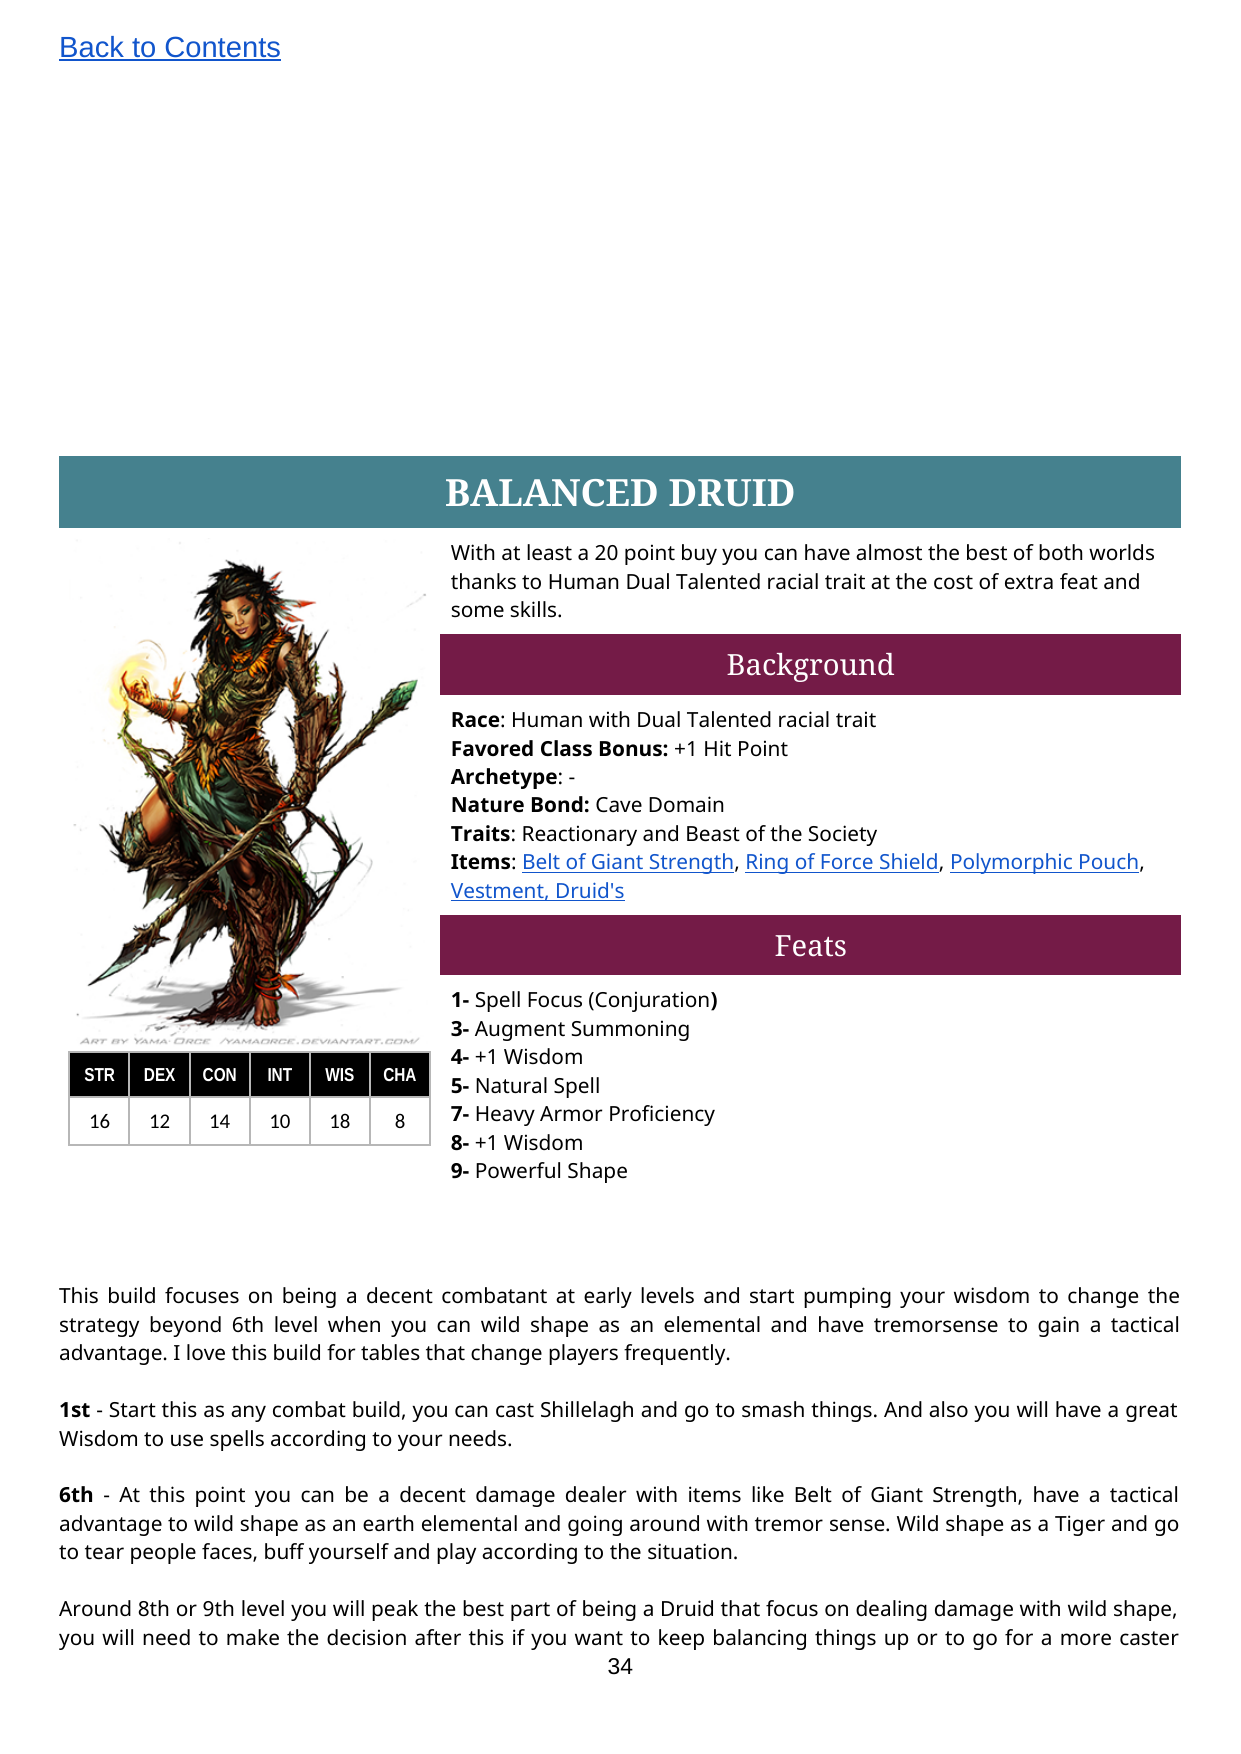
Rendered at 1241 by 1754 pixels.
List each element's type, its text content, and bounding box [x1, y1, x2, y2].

table_cell Race: Human with Dual Talented racial trait Favored Class Bonus: +1 Hit Point Archetype: - Nature Bond: Cave Domain Traits: Reactionary and Beast of the Society Items: Belt of Giant Strength, Ring of Force Shield, Polymorphic Pouch, Vestment, Druid's [440, 695, 1181, 915]
text This build focuses on being a decent combatant at early levels and start pumping your wisdom to change the strategy beyond 6th level when you can wild shape as an elemental and have tremorsense to gain a tactical advantage. I love this build for tables that change players frequently. [59, 1282, 1181, 1367]
table_header BALANCED DRUID [59, 456, 1181, 528]
table_header INT [251, 1053, 309, 1096]
table_cell 10 [251, 1098, 309, 1144]
table_cell 8 [371, 1098, 429, 1144]
table_cell 14 [191, 1098, 249, 1144]
table_header WIS [311, 1053, 369, 1096]
table_header STR [70, 1053, 128, 1096]
picture [69, 538, 428, 1051]
table_cell 1- Spell Focus (Conjuration) 3- Augment Summoning 4- +1 Wisdom 5- Natural Spell 7- Heavy Armor Proficiency 8- +1 Wisdom 9- Powerful Shape [440, 975, 1181, 1221]
text 6th - At this point you can be a decent damage dealer with items like Belt of Giant Strength, have a tactical advantage to wild shape as an earth elemental and going around with tremor sense. Wild shape as a Tiger and go to tear people faces, buff yourself and play according to the situation. [59, 1481, 1181, 1566]
table_cell 16 [70, 1098, 128, 1144]
table_cell 18 [311, 1098, 369, 1144]
table_header CHA [371, 1053, 429, 1096]
text 1st - Start this as any combat build, you can cast Shillelagh and go to smash things. And also you will have a great Wisdom to use spells according to your needs. [59, 1395, 1181, 1452]
text Around 8th or 9th level you will peak the best part of being a Druid that focus on dealing damage with wild shape, you will need to make the decision after this if you want to keep balancing things up or to go for a more caster [59, 1594, 1181, 1651]
table_cell With at least a 20 point buy you can have almost the best of both worlds thanks to Human Dual Talented racial trait at the cost of extra feat and some skills. [440, 528, 1181, 634]
table_header CON [191, 1053, 249, 1096]
table_cell Feats [440, 915, 1181, 975]
table_header DEX [130, 1053, 189, 1096]
table_cell Background [440, 634, 1181, 695]
table_cell 12 [130, 1098, 189, 1144]
table_cell [59, 528, 440, 1221]
